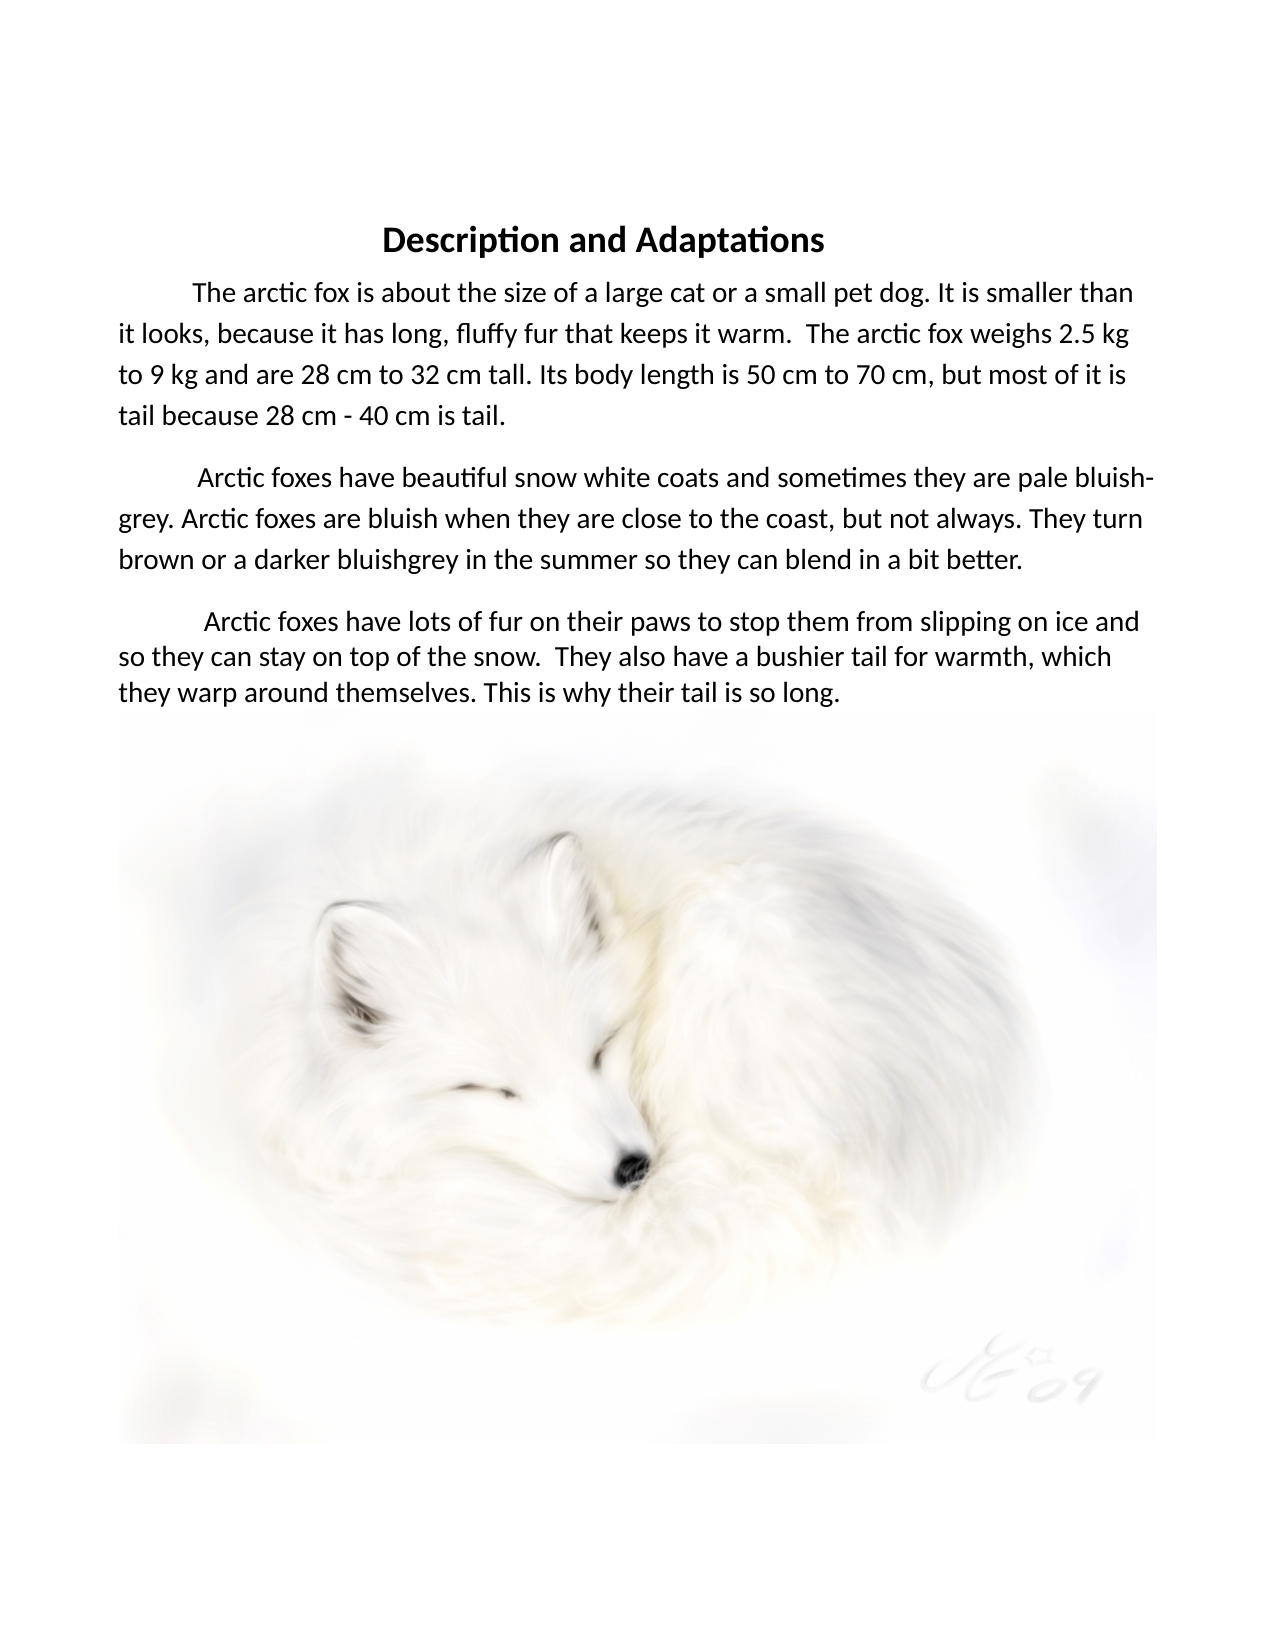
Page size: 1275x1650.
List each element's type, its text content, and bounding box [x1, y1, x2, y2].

text The arctic fox is about the size of a large cat or a small pet dog. It is smaller than it looks, because it has long, fluffy fur that keeps it warm. The arctic fox weighs 2.5 kg to 9 kg and are 28 cm to 32 cm tall. Its body length is 50 cm to 70 cm, but most of it is tail because 28 cm - 40 cm is tail. [118, 274, 1157, 433]
text Arctic foxes have beautiful snow white coats and sometimes they are pale bluish-grey. Arctic foxes are bluish when they are close to the coast, but not always. They turn brown or a darker bluishgrey in the summer so they can blend in a bit better. [118, 459, 1157, 577]
text Arctic foxes have lots of fur on their paws to stop them from slipping on ice and so they can stay on top of the snow. They also have a bushier tail for warmth, which they warp around themselves. This is why their tail is so long. [118, 603, 1157, 709]
picture [118, 709, 1157, 1444]
subtitle Description and Adaptations [118, 216, 1157, 262]
